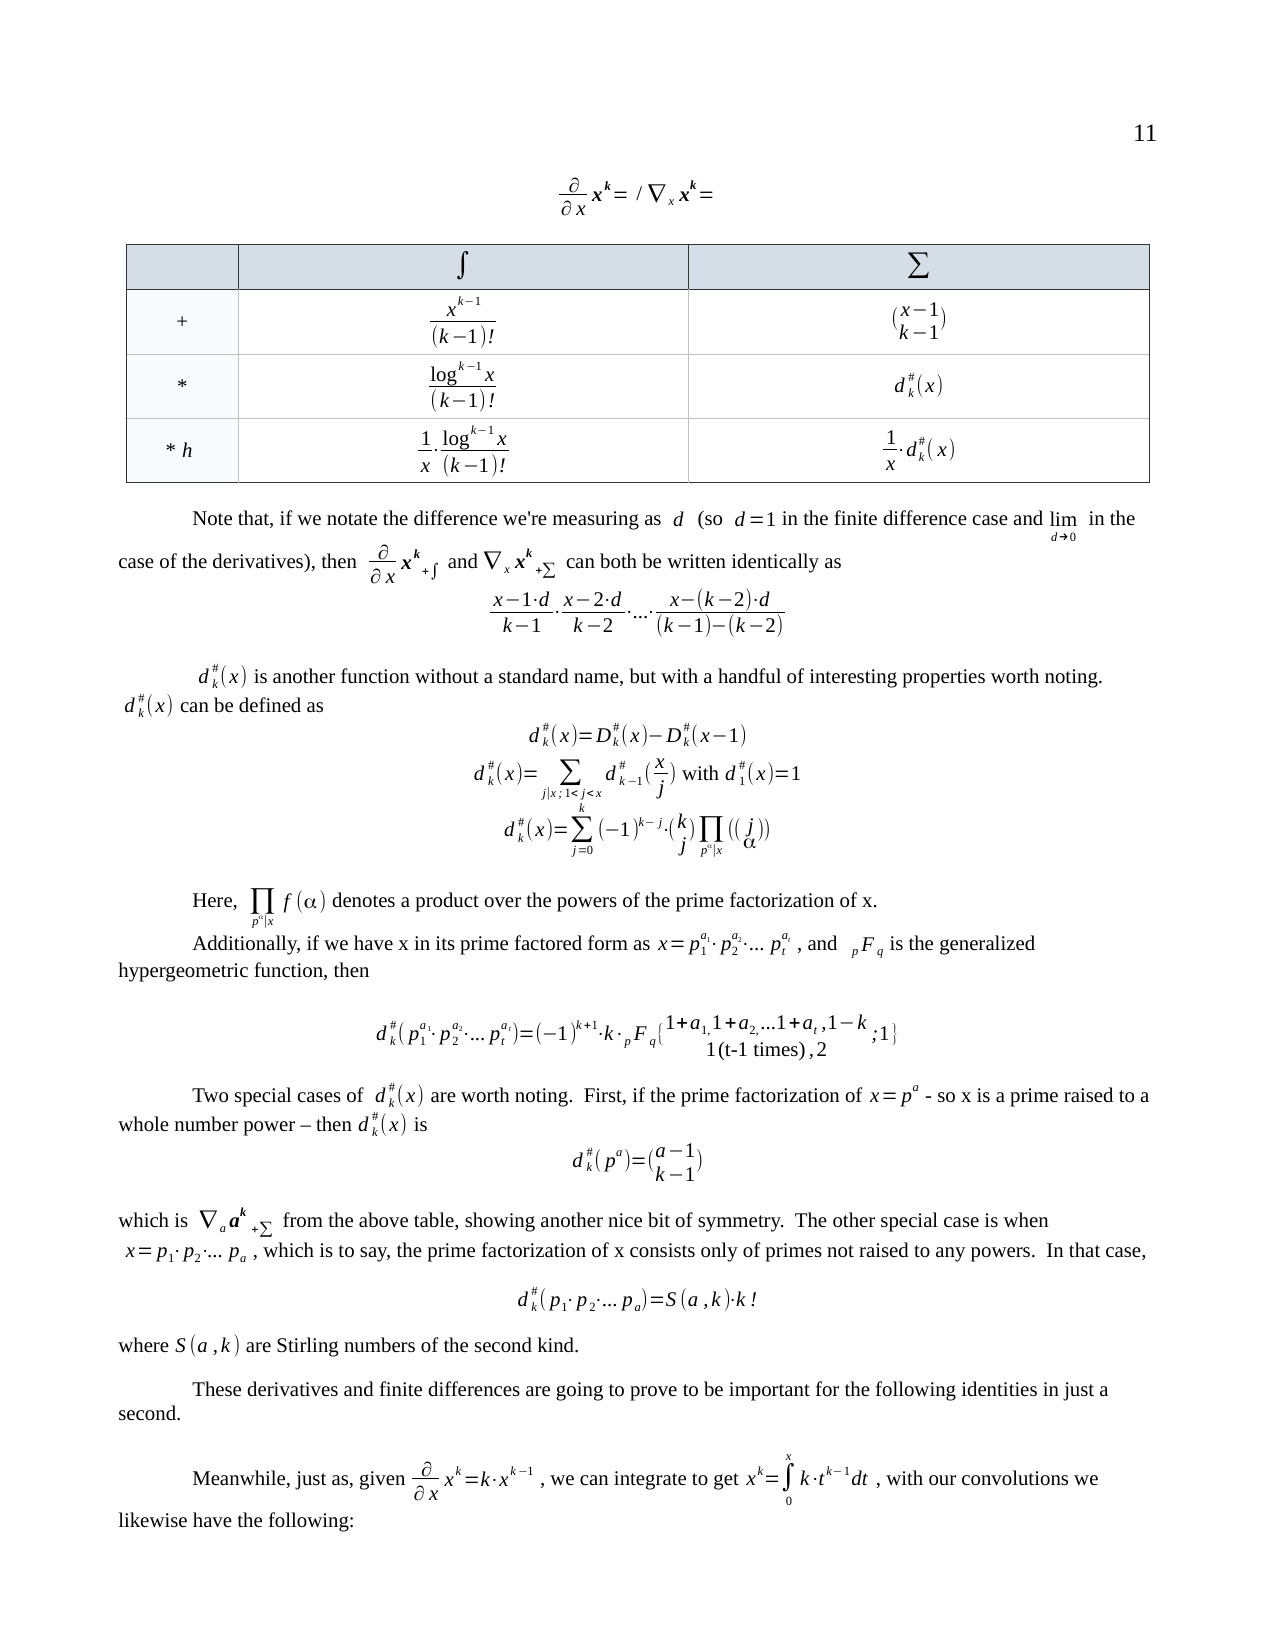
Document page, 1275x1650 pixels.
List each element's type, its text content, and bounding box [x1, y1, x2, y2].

table_cell [689, 419, 1149, 482]
table_cell [239, 290, 688, 353]
text is another function without a standard name, but with a handful of interesting properties worth noting. can be defined as [118, 662, 1157, 720]
table_cell * [127, 419, 238, 482]
text Meanwhile, just as, given, we can integrate to get, with our convolutions we likewise have the following: [118, 1449, 1157, 1532]
text Here, denotes a product over the powers of the prime factorization of x. [118, 886, 1157, 929]
text which is from the above table, showing another nice bit of symmetry. The other special case is when, which is to say, the prime factorization of x consists only of primes not raised to any powers. In that case, [118, 1206, 1157, 1265]
text / [118, 176, 1157, 219]
table_cell + [127, 290, 238, 353]
table_header [689, 245, 1149, 289]
table_header [127, 245, 238, 289]
table_header [239, 245, 688, 289]
text Additionally, if we have x in its prime factored form as, and is the generalized hypergeometric function, then [118, 929, 1157, 982]
text with [118, 749, 1157, 801]
table_cell [689, 355, 1149, 418]
table_cell [239, 355, 688, 418]
text whereare Stirling numbers of the second kind. [118, 1333, 1157, 1357]
text Two special cases of are worth noting. First, if the prime factorization of- so x is a prime raised to a whole number power – thenis [118, 1081, 1157, 1139]
table_cell [689, 290, 1149, 353]
text These derivatives and finite differences are going to prove to be important for the following identities in just a second. [118, 1377, 1157, 1425]
table_cell * [127, 355, 238, 418]
text Note that, if we notate the difference we're measuring as (so in the finite difference case andin the case of the derivatives), then andcan both be written identically as [118, 506, 1157, 587]
table_cell [239, 419, 688, 482]
